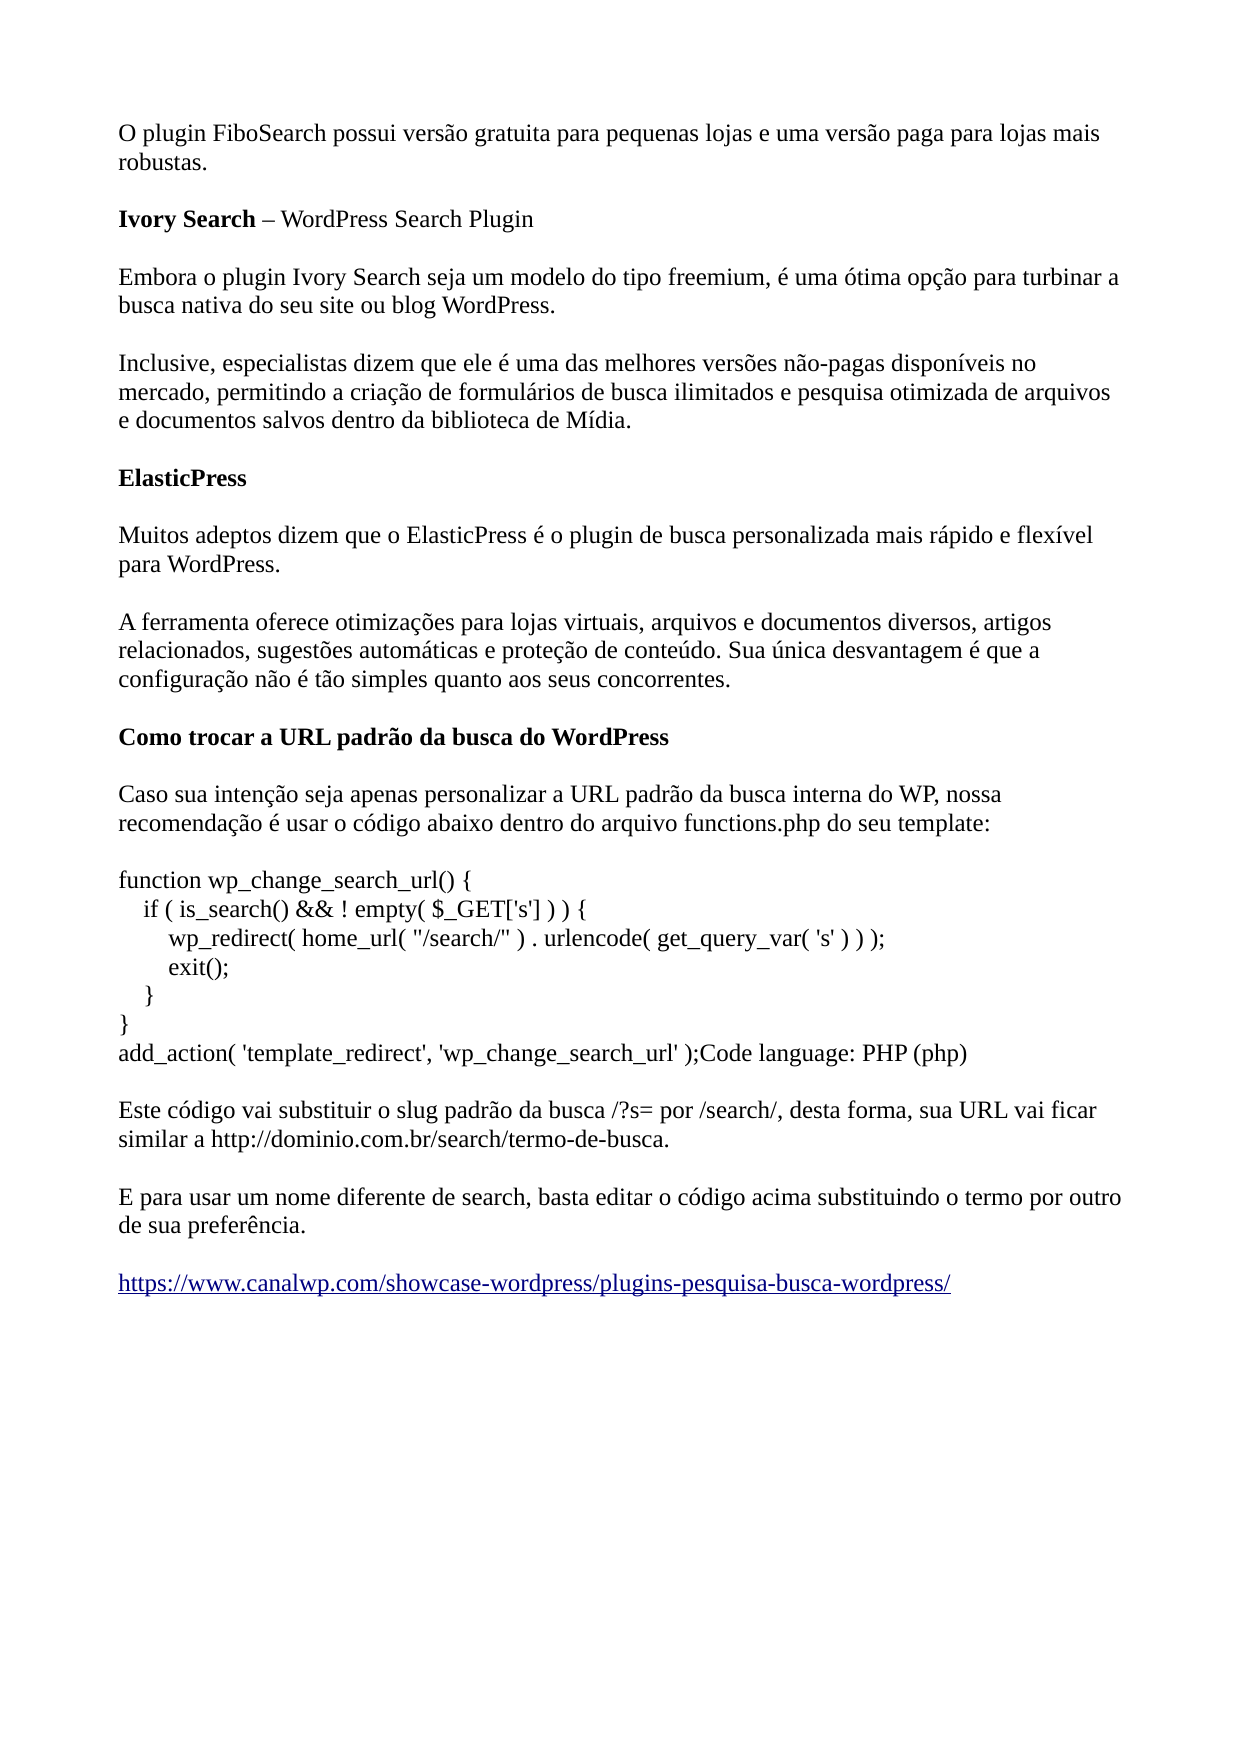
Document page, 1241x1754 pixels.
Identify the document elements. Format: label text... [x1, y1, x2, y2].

text O plugin FiboSearch possui versão gratuita para pequenas lojas e uma versão paga para lojas mais robustas. [118, 118, 1122, 176]
text https://www.canalwp.com/showcase-wordpress/plugins-pesquisa-busca-wordpress/ [118, 1268, 1122, 1297]
text wp_redirect( home_url( "/search/" ) . urlencode( get_query_var( 's' ) ) ); [118, 923, 1122, 952]
text A ferramenta oferece otimizações para lojas virtuais, arquivos e documentos diversos, artigos relacionados, sugestões automáticas e proteção de conteúdo. Sua única desvantagem é que a configuração não é tão simples quanto aos seus concorrentes. [118, 607, 1122, 693]
text Ivory Search – WordPress Search Plugin [118, 204, 1122, 233]
text ElasticPress [118, 463, 1122, 492]
text } [118, 981, 1122, 1009]
text if ( is_search() && ! empty( $_GET['s'] ) ) { [118, 894, 1122, 923]
text Embora o plugin Ivory Search seja um modelo do tipo freemium, é uma ótima opção para turbinar a busca nativa do seu site ou blog WordPress. [118, 262, 1122, 319]
text function wp_change_search_url() { [118, 866, 1122, 894]
text exit(); [118, 952, 1122, 981]
text Inclusive, especialistas dizem que ele é uma das melhores versões não-pagas disponíveis no mercado, permitindo a criação de formulários de busca ilimitados e pesquisa otimizada de arquivos e documentos salvos dentro da biblioteca de Mídia. [118, 348, 1122, 434]
text Como trocar a URL padrão da busca do WordPress [118, 722, 1122, 751]
text E para usar um nome diferente de search, basta editar o código acima substituindo o termo por outro de sua preferência. [118, 1182, 1122, 1239]
text } [118, 1009, 1122, 1038]
text Caso sua intenção seja apenas personalizar a URL padrão da busca interna do WP, nossa recomendação é usar o código abaixo dentro do arquivo functions.php do seu template: [118, 779, 1122, 837]
text Este código vai substituir o slug padrão da busca /?s= por /search/, desta forma, sua URL vai ficar similar a http://dominio.com.br/search/termo-de-busca. [118, 1096, 1122, 1153]
text Muitos adeptos dizem que o ElasticPress é o plugin de busca personalizada mais rápido e flexível para WordPress. [118, 521, 1122, 578]
text add_action( 'template_redirect', 'wp_change_search_url' );Code language: PHP (php) [118, 1038, 1122, 1067]
